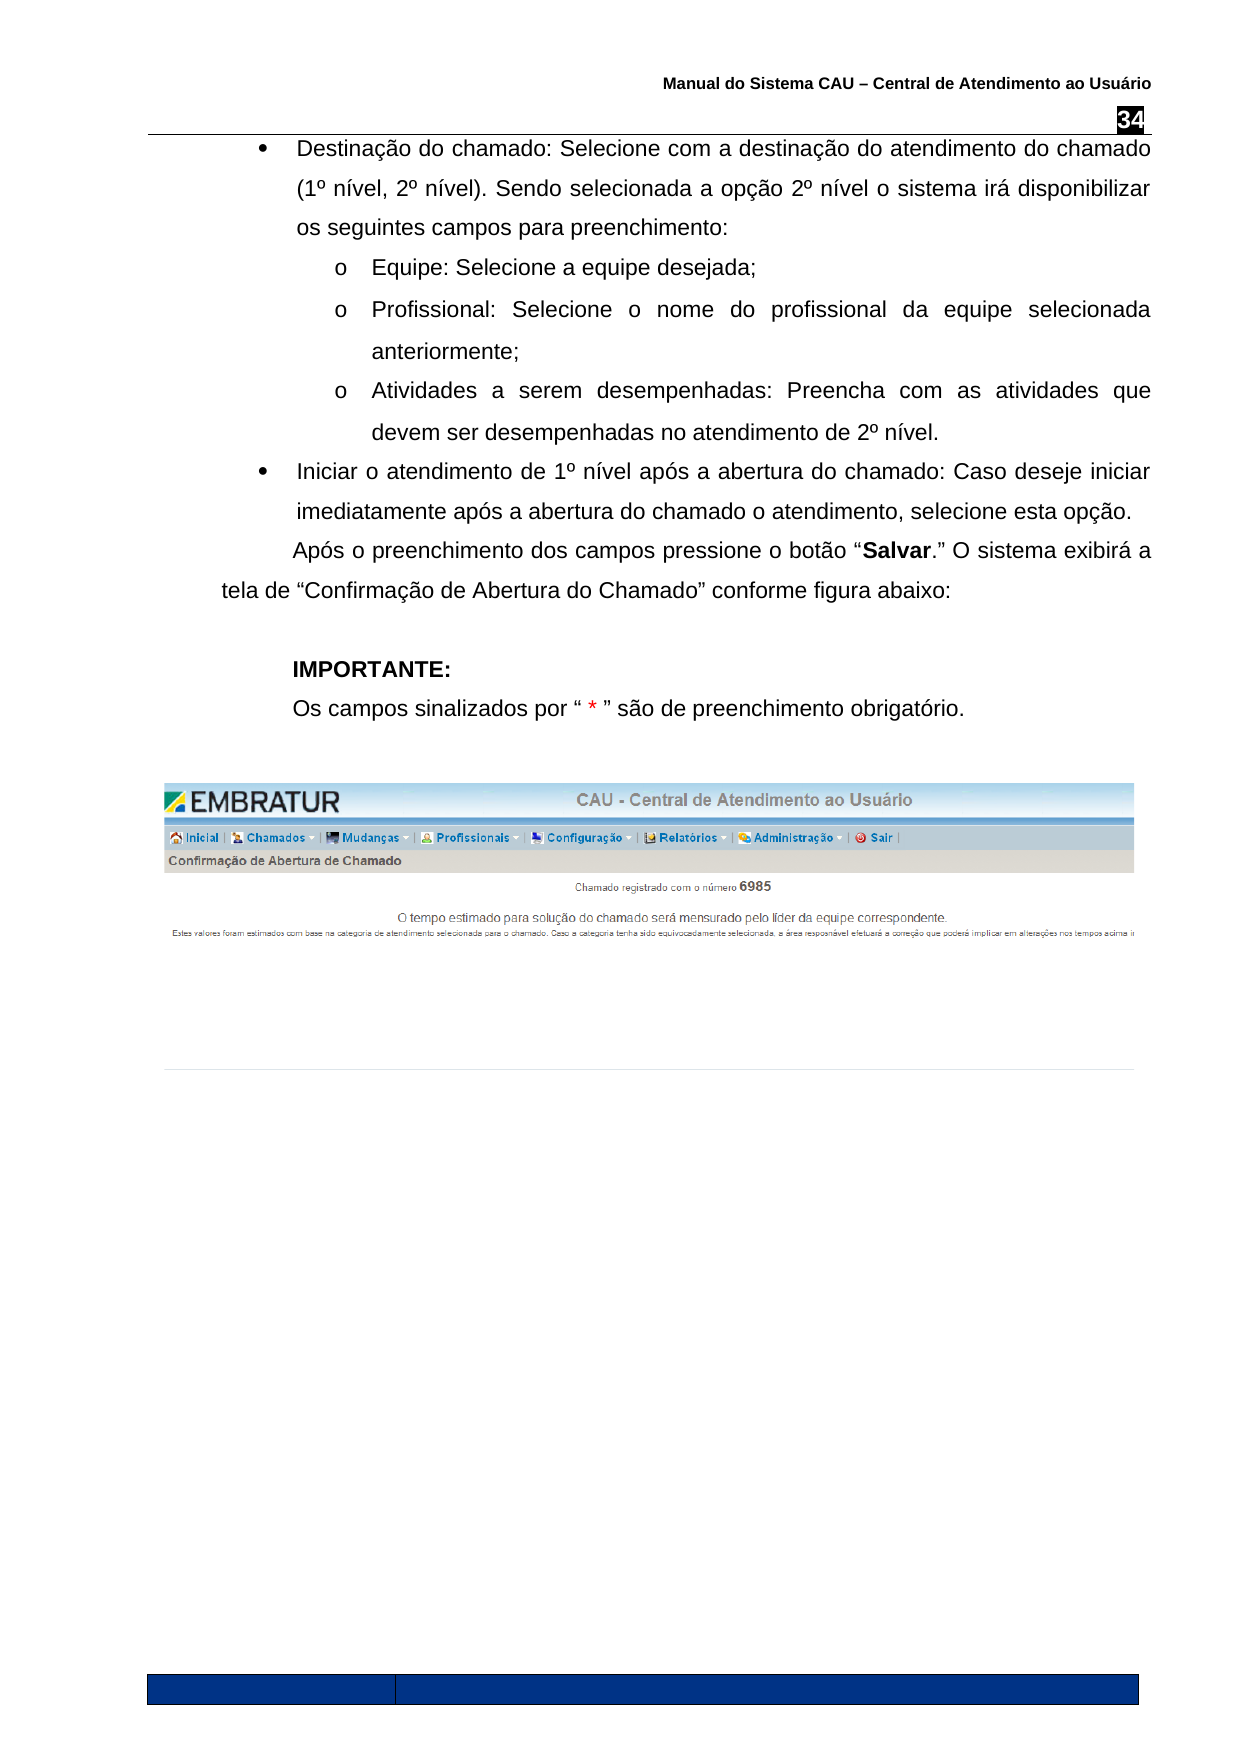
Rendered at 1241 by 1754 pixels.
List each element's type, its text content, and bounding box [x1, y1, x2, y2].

text IMPORTANTE: [221, 656, 1152, 682]
text Os campos sinalizados por “ * ” são de preenchimento obrigatório. [221, 695, 1152, 721]
text Após o preenchimento dos campos pressione o botão “Salvar.” O sistema exibirá a tela de “Confirmação de Abertura do Chamado” conforme figura abaixo: [221, 537, 1152, 603]
list Destinação do chamado: Selecione com a destinação do atendimento do chamado (1º nível, 2º nível). Sendo selecionada a opção 2º nível o sistema irá disponibilizar os seguintes campos para preenchimento: [259, 135, 1152, 241]
picture [164, 783, 1135, 1087]
list Profissional: Selecione o nome do profissional da equipe selecionada anteriormente; [334, 296, 1152, 364]
list Atividades a serem desempenhadas: Preencha com as atividades que devem ser desempenhadas no atendimento de 2º nível. [334, 377, 1152, 445]
list Iniciar o atendimento de 1º nível após a abertura do chamado: Caso deseje iniciar imediatamente após a abertura do chamado o atendimento, selecione esta opção. [259, 458, 1152, 524]
list Equipe: Selecione a equipe desejada; [334, 254, 1152, 282]
